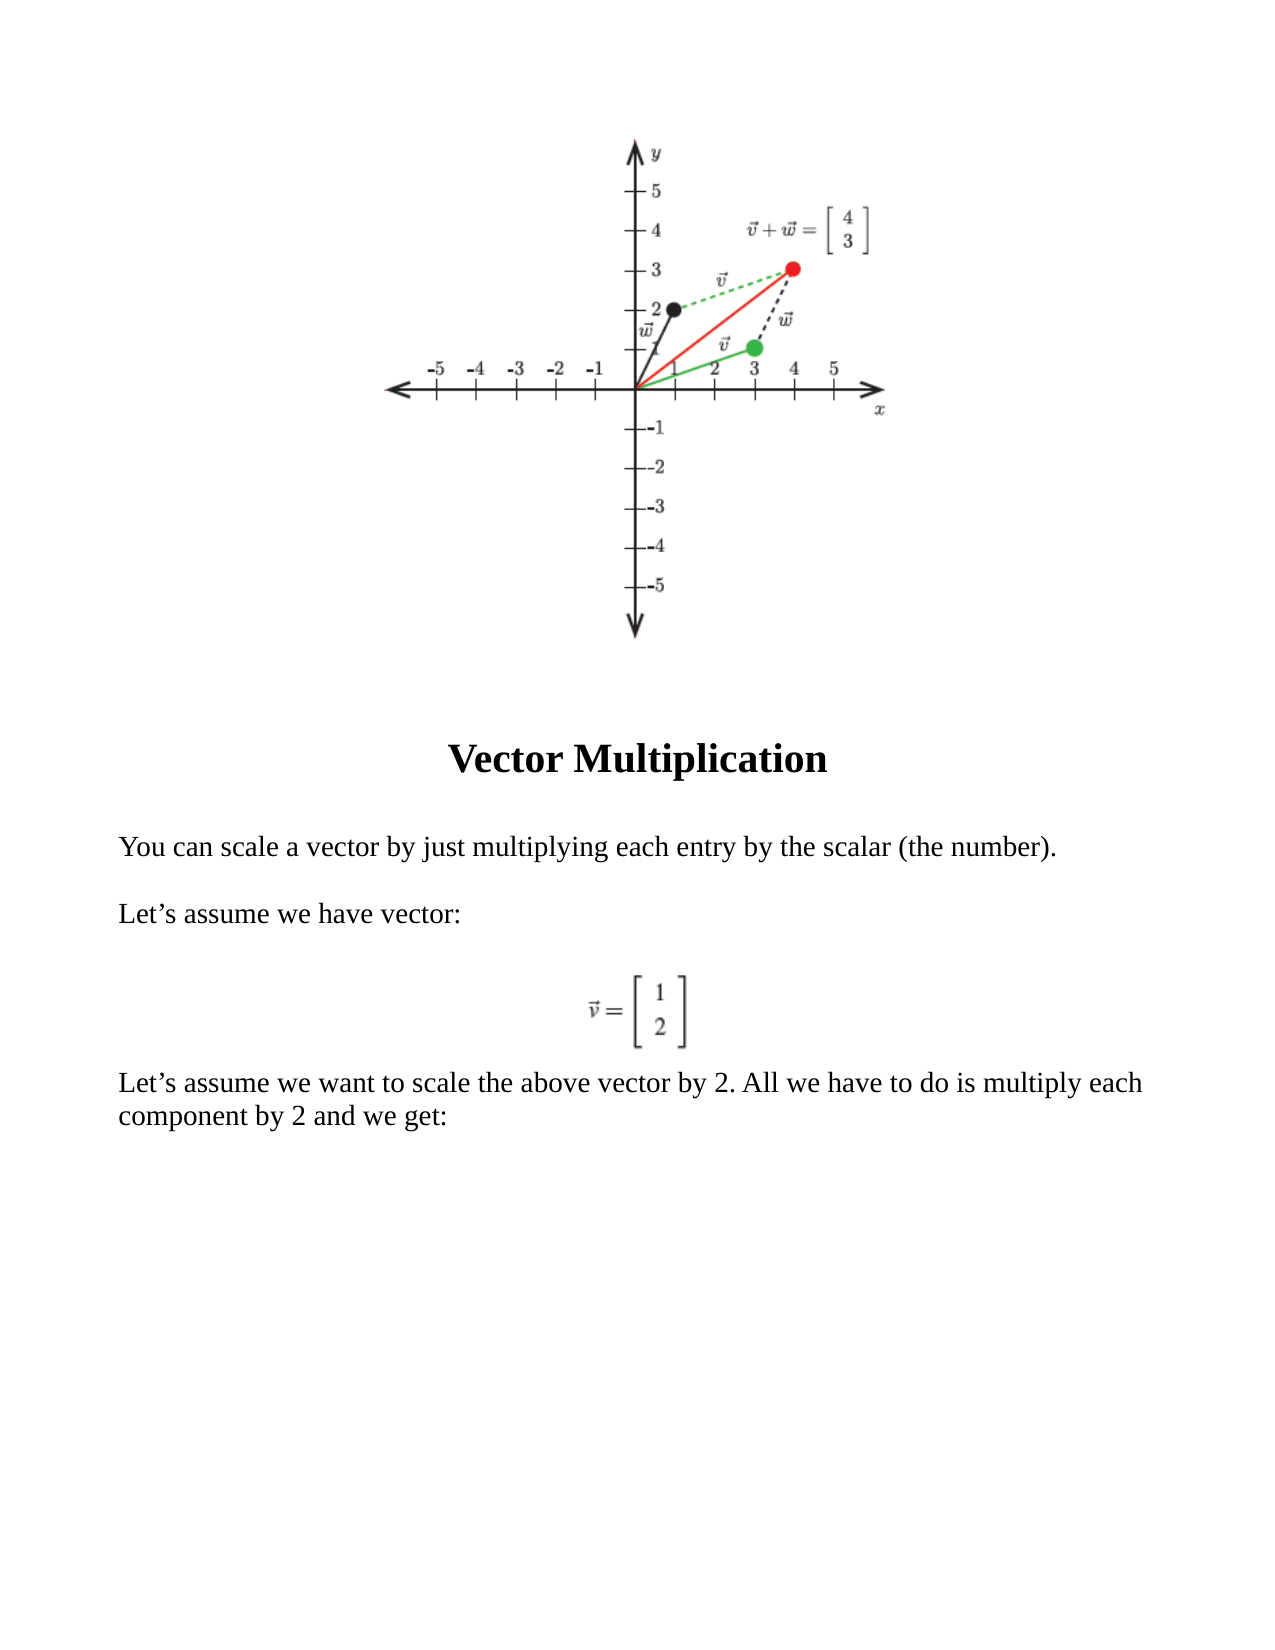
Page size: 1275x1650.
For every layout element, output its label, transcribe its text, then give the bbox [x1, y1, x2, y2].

text Let’s assume we want to scale the above vector by 2. All we have to do is multiply each component by 2 and we get: [118, 1039, 1157, 1132]
picture [571, 963, 704, 1065]
text Vector Multiplication [118, 733, 1157, 781]
text You can scale a vector by just multiplying each entry by the scalar (the number). [118, 829, 1157, 863]
picture [367, 118, 908, 652]
text Let’s assume we have vector: [118, 896, 1157, 930]
